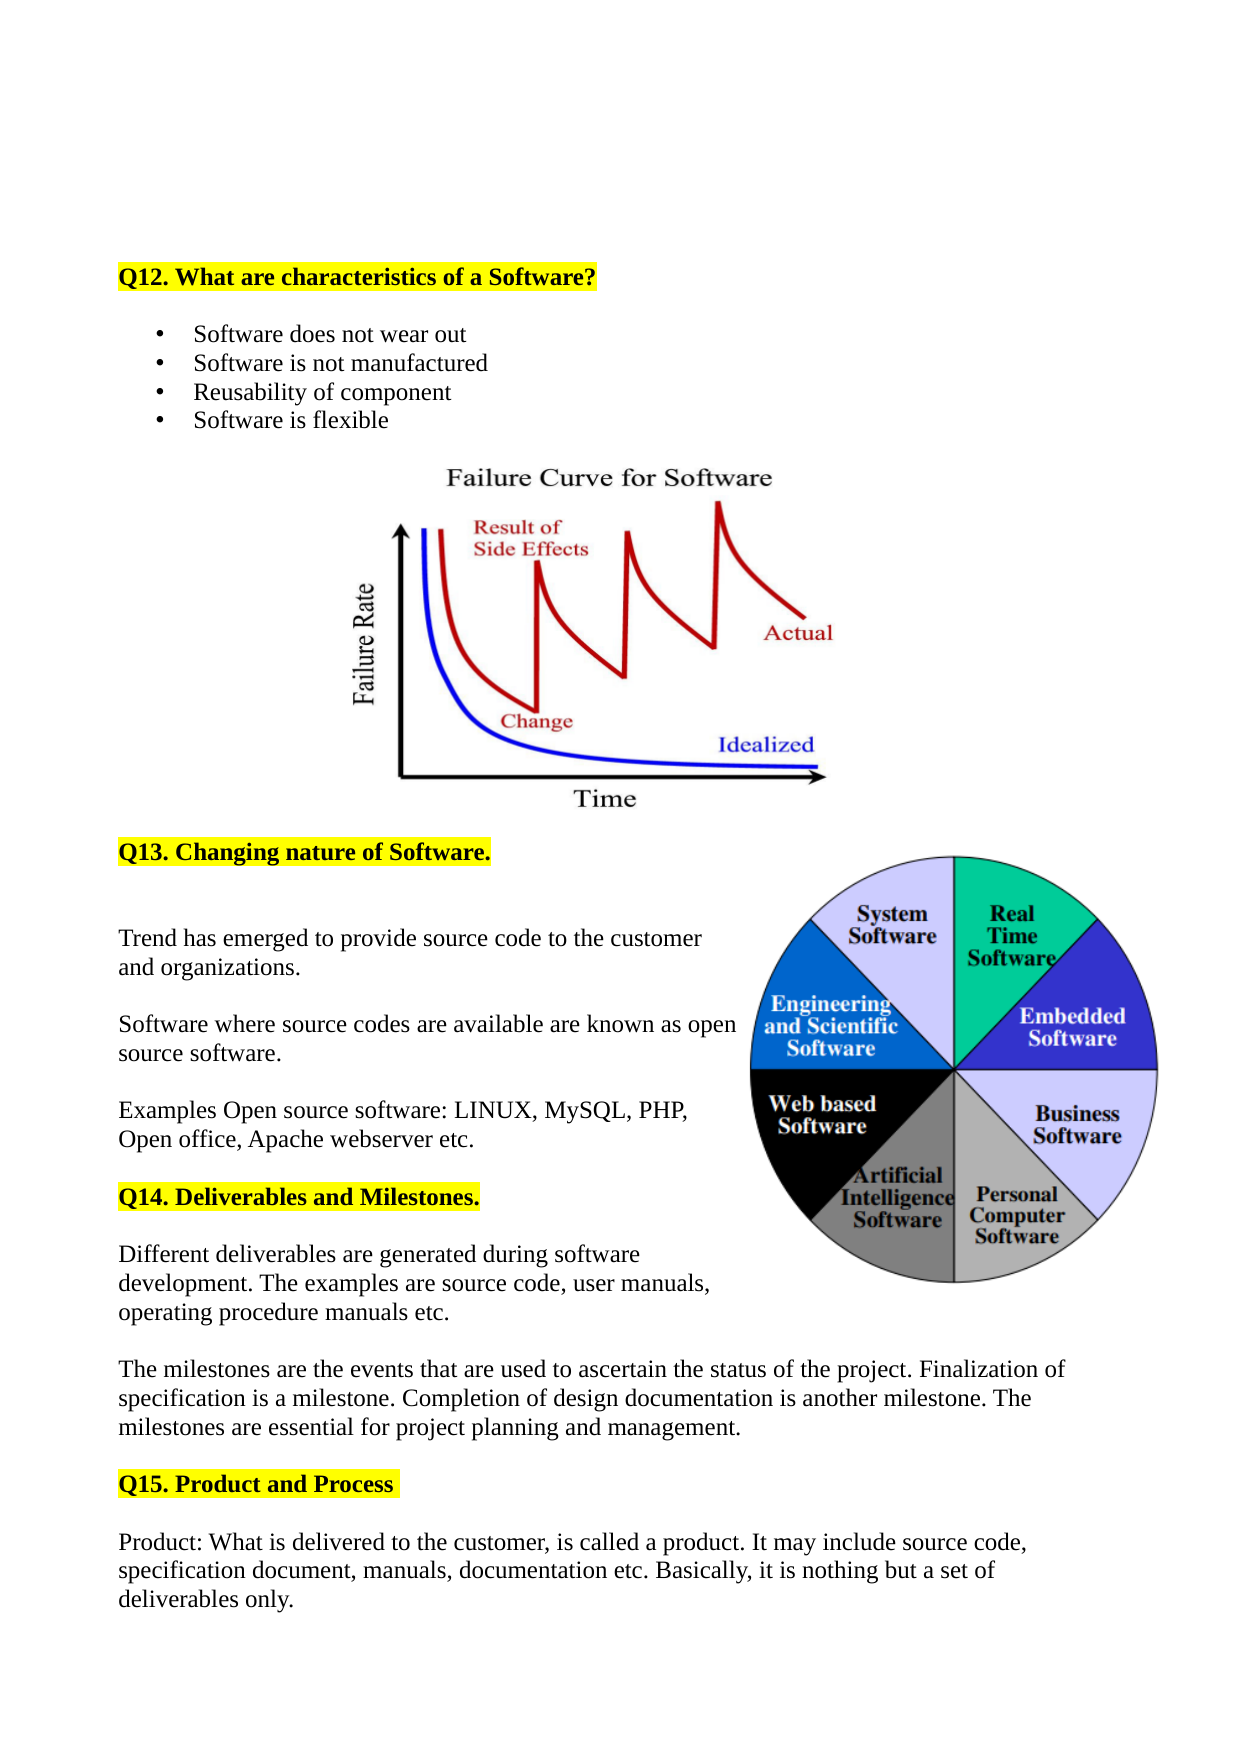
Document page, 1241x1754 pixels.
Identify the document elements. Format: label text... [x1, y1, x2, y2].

list Software is not manufactured [156, 348, 1122, 377]
picture [349, 465, 852, 818]
text Q14. Deliverables and Milestones. [118, 1182, 739, 1211]
list Software is flexible [156, 406, 1122, 434]
text Q12. What are characteristics of a Software? [118, 262, 1122, 291]
text Trend has emerged to provide source code to the customer and organizations. [118, 923, 739, 981]
text Q15. Product and Process [118, 1469, 1122, 1498]
text Product: What is delivered to the customer, is called a product. It may include source code, specification document, manuals, documentation etc. Basically, it is nothing but a set of deliverables only. [118, 1527, 1122, 1613]
picture [739, 852, 1167, 1289]
list Reusability of component [156, 377, 1122, 406]
text Examples Open source software: LINUX, MySQL, PHP, Open office, Apache webserver etc. [118, 1096, 739, 1153]
text Software where source codes are available are known as open source software. [118, 1009, 739, 1067]
list Software does not wear out [156, 319, 1122, 348]
text Q13. Changing nature of Software. [118, 837, 1122, 866]
text Different deliverables are generated during software development. The examples are source code, user manuals, operating procedure manuals etc. [118, 1239, 1122, 1326]
text The milestones are the events that are used to ascertain the status of the project. Finalization of specification is a milestone. Completion of design documentation is another milestone. The milestones are essential for project planning and management. [118, 1354, 1122, 1441]
